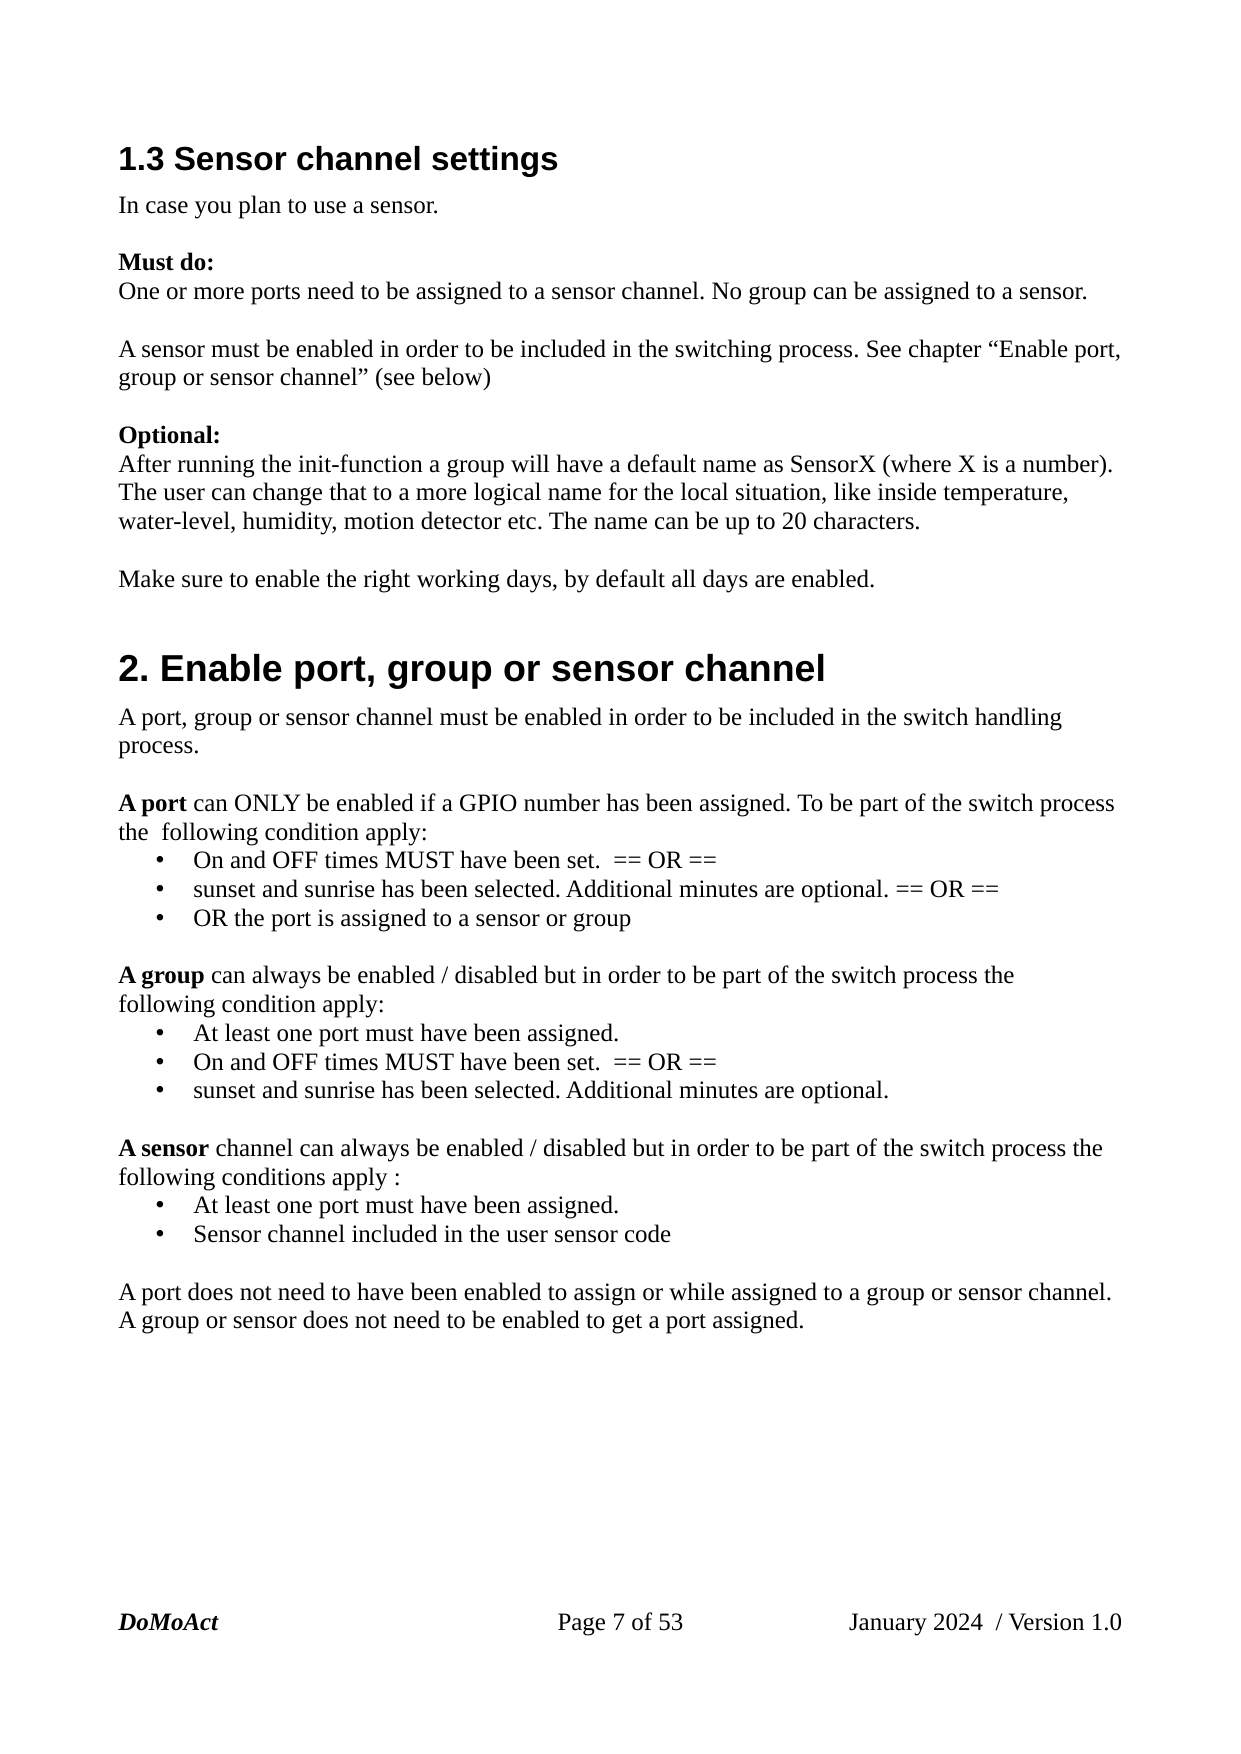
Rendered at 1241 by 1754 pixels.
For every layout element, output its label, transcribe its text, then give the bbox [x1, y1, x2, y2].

list sunset and sunrise has been selected. Additional minutes are optional. == OR == [156, 874, 1122, 903]
text A sensor must be enabled in order to be included in the switching process. See chapter “Enable port, group or sensor channel” (see below) [118, 334, 1122, 391]
text A group can always be enabled / disabled but in order to be part of the switch process the following condition apply: [118, 961, 1122, 1018]
text A port can ONLY be enabled if a GPIO number has been assigned. To be part of the switch process the following condition apply: [118, 788, 1122, 846]
text A port does not need to have been enabled to assign or while assigned to a group or sensor channel. A group or sensor does not need to be enabled to get a port assigned. [118, 1277, 1122, 1334]
text One or more ports need to be assigned to a sensor channel. No group can be assigned to a sensor. [118, 276, 1122, 305]
list sunset and sunrise has been selected. Additional minutes are optional. [156, 1076, 1122, 1104]
subtitle 2. Enable port, group or sensor channel [118, 646, 1122, 689]
text A port, group or sensor channel must be enabled in order to be included in the switch handling process. [118, 702, 1122, 759]
text Make sure to enable the right working days, by default all days are enabled. [118, 564, 1122, 592]
text In case you plan to use a sensor. [118, 190, 1122, 219]
subtitle 1.3 Sensor channel settings [118, 139, 1122, 177]
list On and OFF times MUST have been set. == OR == [156, 846, 1122, 874]
text After running the init-function a group will have a default name as SensorX (where X is a number). The user can change that to a more logical name for the local situation, like inside temperature, water-level, humidity, motion detector etc. The name can be up to 20 characters. [118, 449, 1122, 535]
list At least one port must have been assigned. [156, 1018, 1122, 1047]
text Optional: [118, 420, 1122, 449]
text A sensor channel can always be enabled / disabled but in order to be part of the switch process the following conditions apply : [118, 1133, 1122, 1191]
list At least one port must have been assigned. [156, 1191, 1122, 1219]
list On and OFF times MUST have been set. == OR == [156, 1047, 1122, 1076]
text Must do: [118, 247, 1122, 276]
list OR the port is assigned to a sensor or group [156, 903, 1122, 932]
list Sensor channel included in the user sensor code [156, 1219, 1122, 1248]
